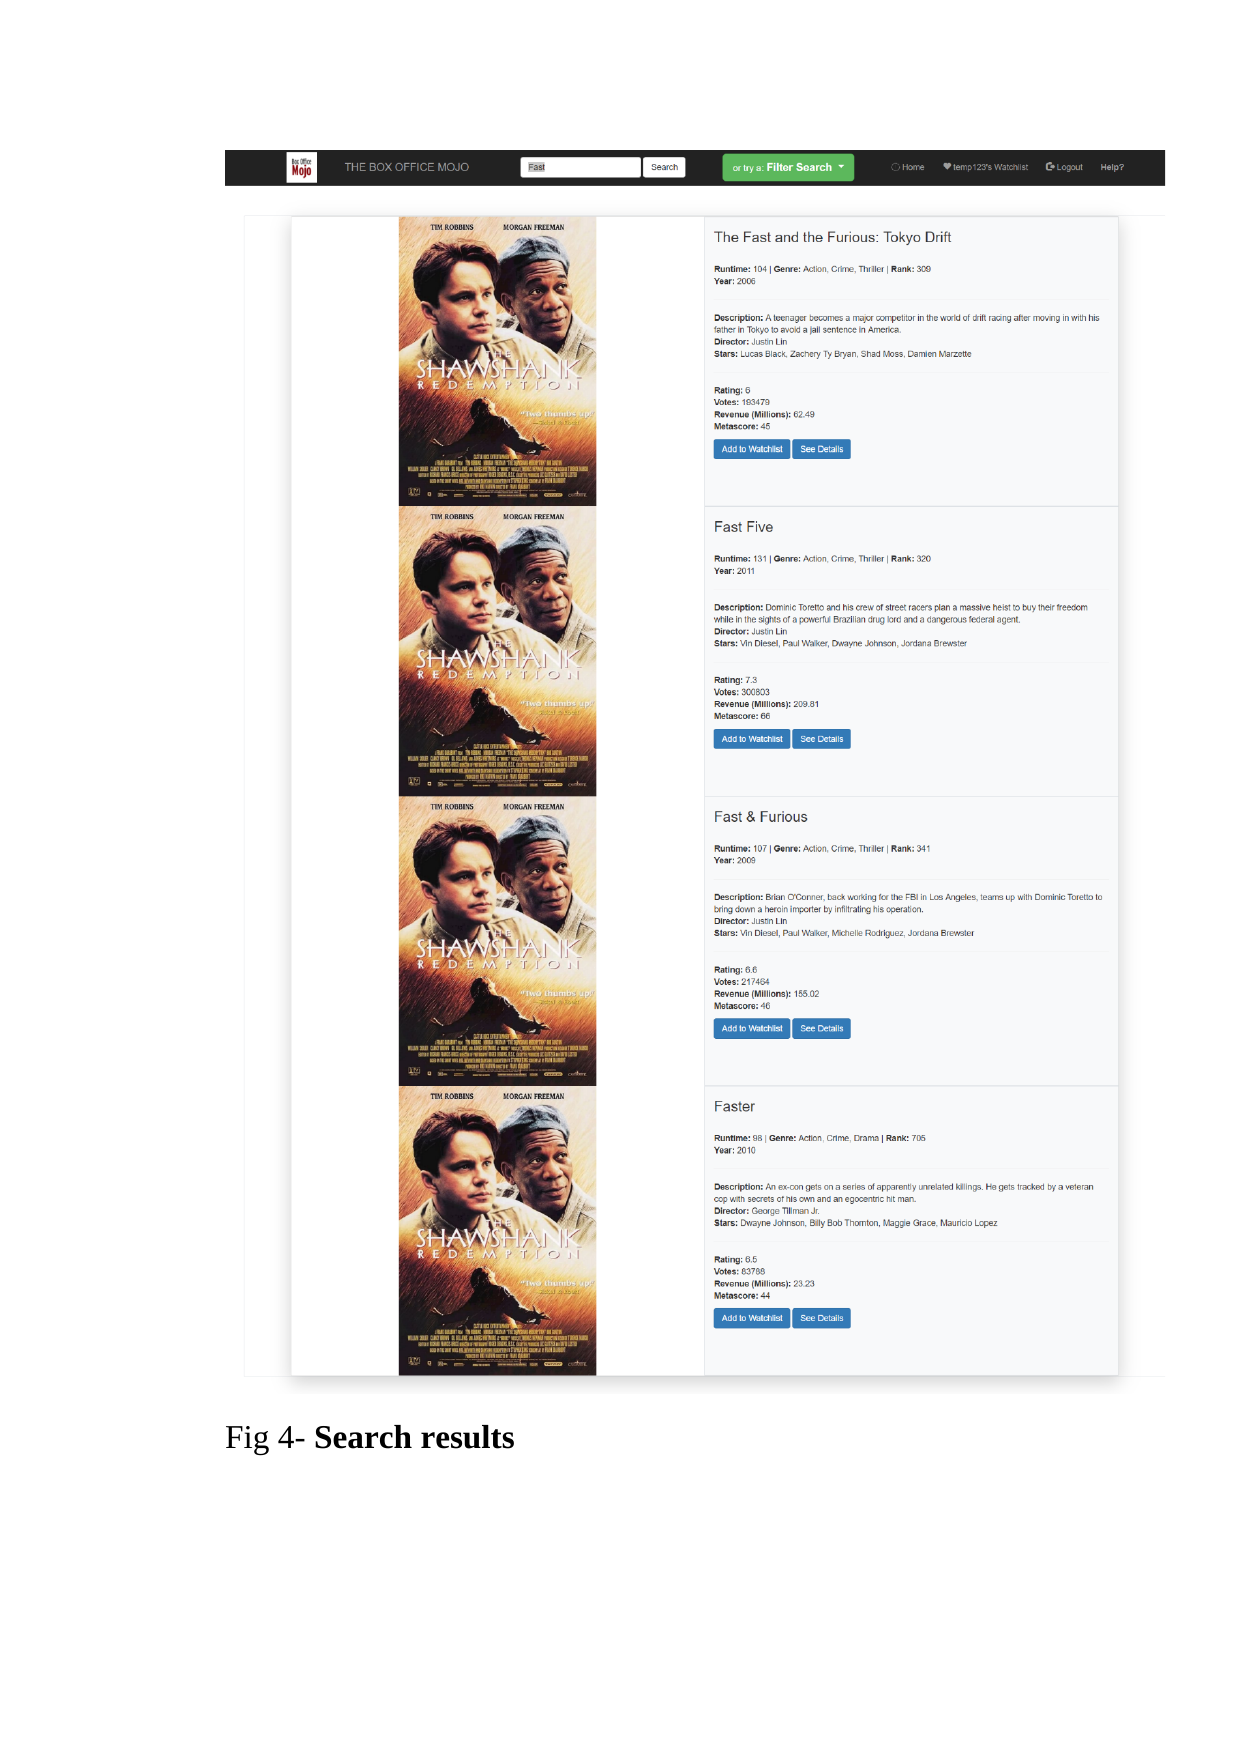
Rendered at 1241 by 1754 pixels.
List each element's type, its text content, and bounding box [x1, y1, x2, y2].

picture [225, 150, 1166, 1394]
text Fig 4- Search results [225, 1409, 1085, 1456]
